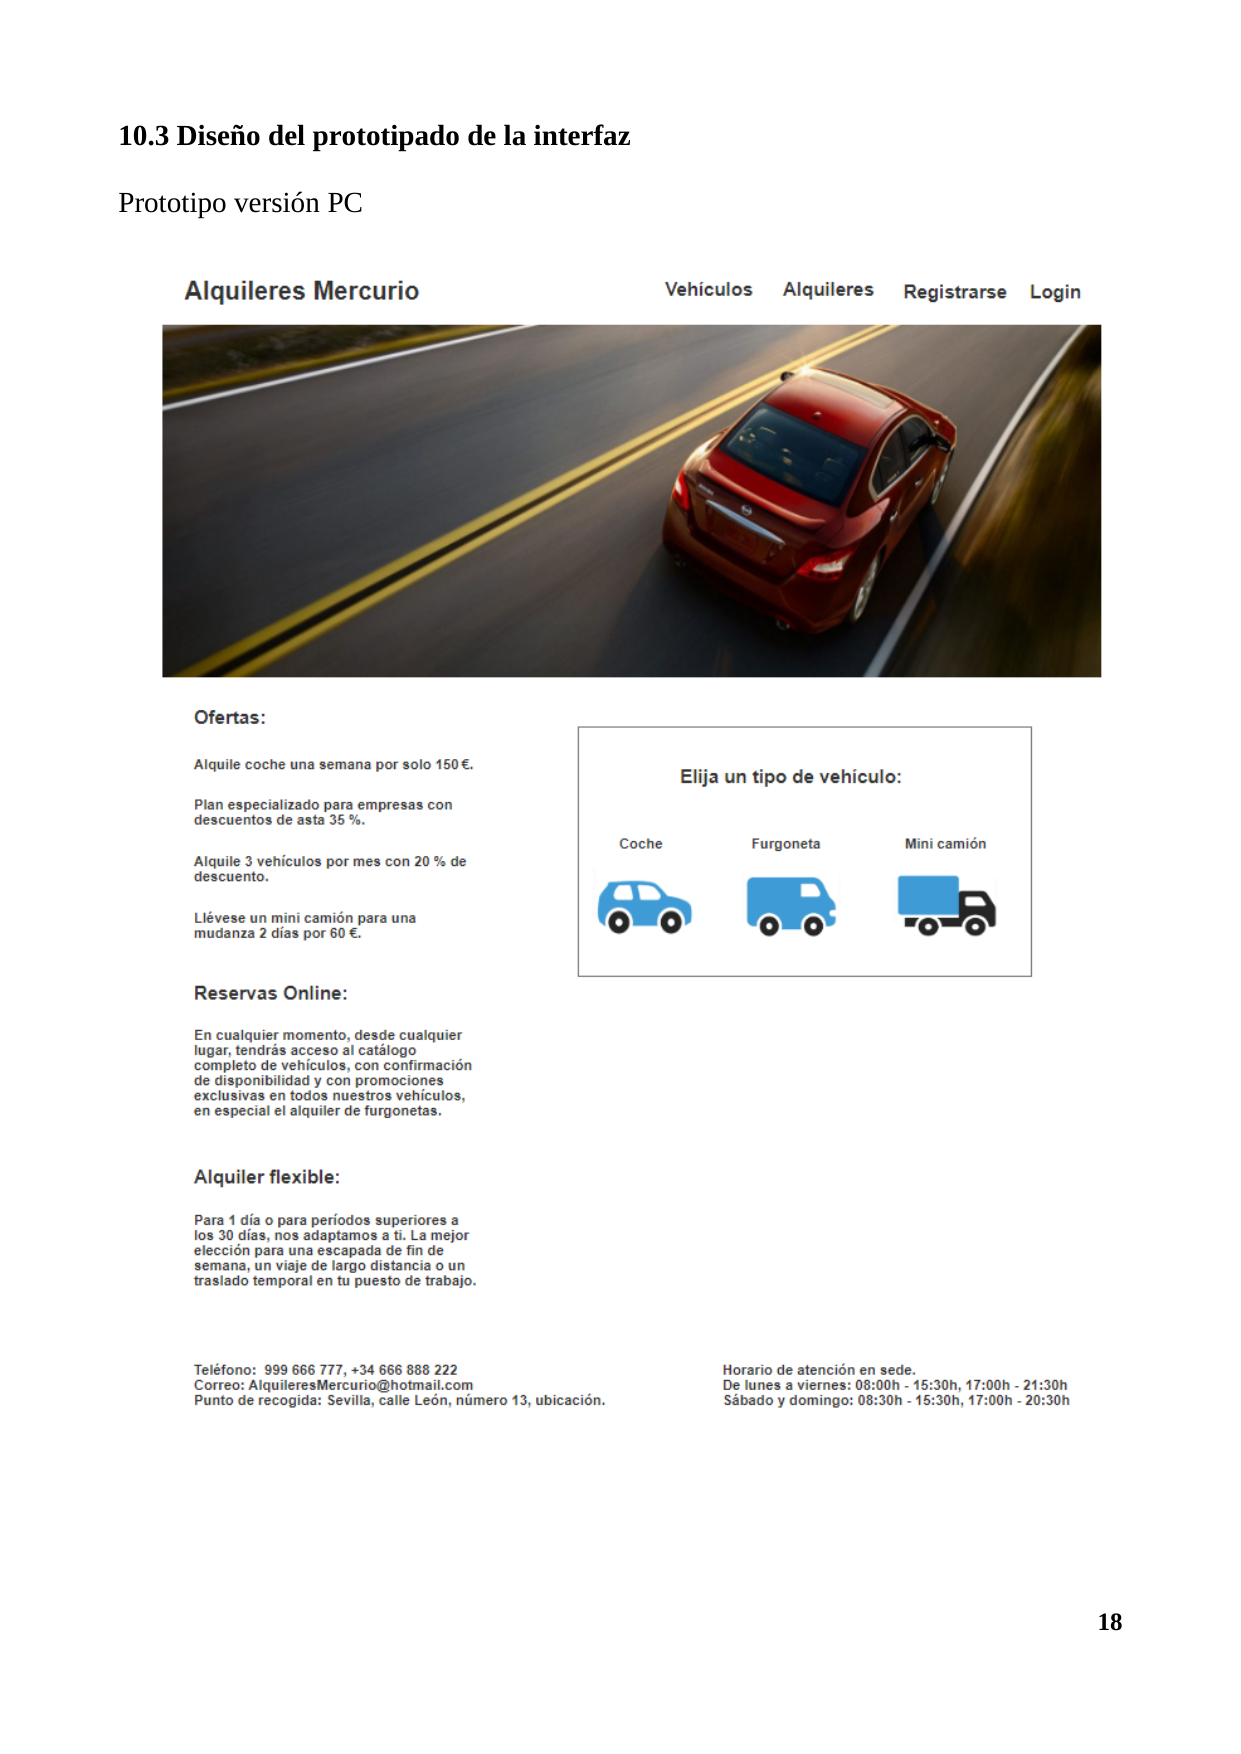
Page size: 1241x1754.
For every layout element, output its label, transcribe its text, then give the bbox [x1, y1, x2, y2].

text Prototipo versión PC [118, 185, 1122, 219]
picture [155, 267, 1114, 1419]
text 10.3 Diseño del prototipado de la interfaz [118, 118, 1122, 152]
